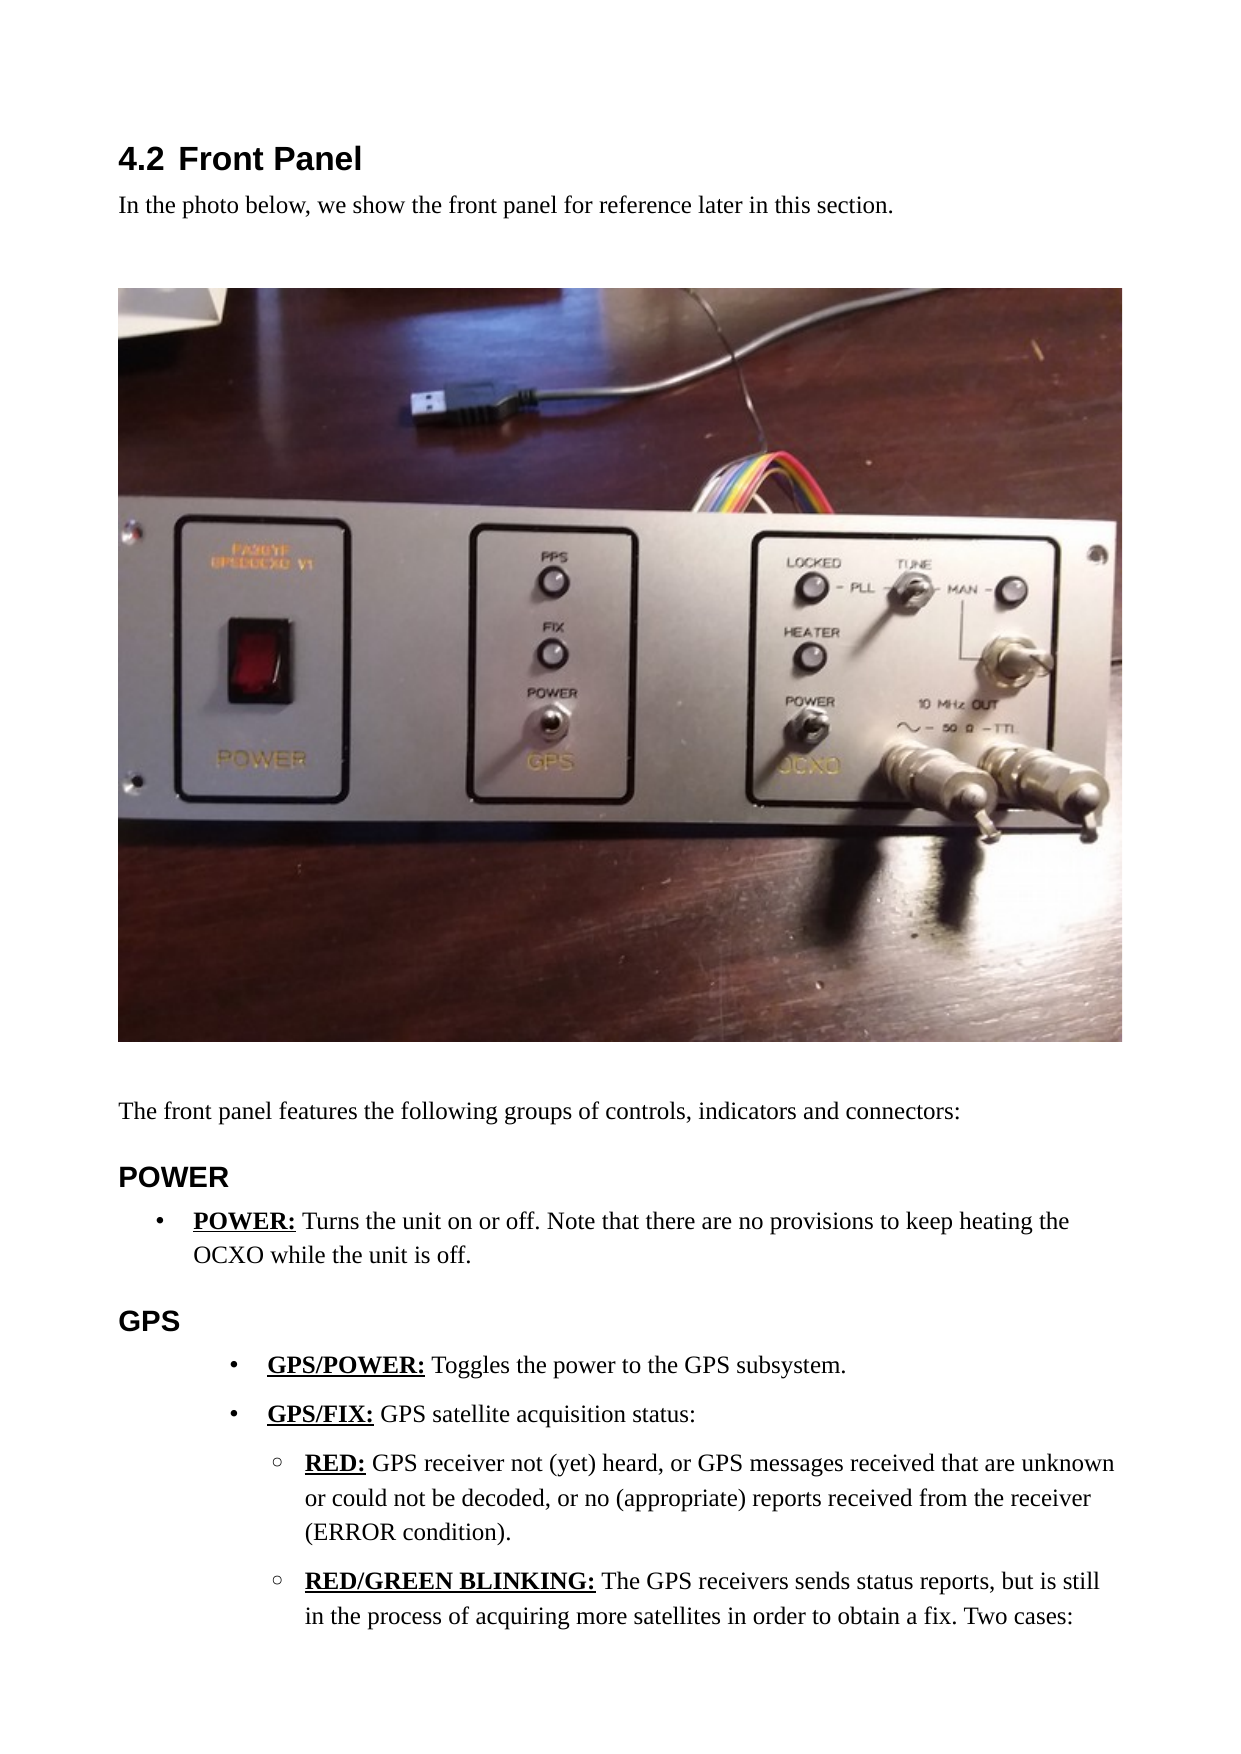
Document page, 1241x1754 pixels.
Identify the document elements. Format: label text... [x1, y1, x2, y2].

subtitle GPS [118, 1304, 1122, 1338]
text The front panel features the following groups of controls, indicators and connectors: [118, 1096, 1122, 1125]
subtitle Front Panel [118, 139, 1122, 178]
list RED: GPS receiver not (yet) heard, or GPS messages received that are unknown or could not be decoded, or no (appropriate) reports received from the receiver (ERROR condition). [267, 1448, 1122, 1546]
list GPS/POWER: Toggles the power to the GPS subsystem. [229, 1350, 1122, 1379]
list POWER: Turns the unit on or off. Note that there are no provisions to keep heating the OCXO while the unit is off. [156, 1206, 1122, 1269]
text In the photo below, we show the front panel for reference later in this section. [118, 190, 1122, 219]
list GPS/FIX: GPS satellite acquisition status: [229, 1399, 1122, 1428]
subtitle POWER [118, 1159, 1122, 1193]
picture [118, 288, 1123, 1042]
list RED/GREEN BLINKING: The GPS receivers sends status reports, but is still in the process of acquiring more satellites in order to obtain a fix. Two cases: [267, 1566, 1122, 1629]
